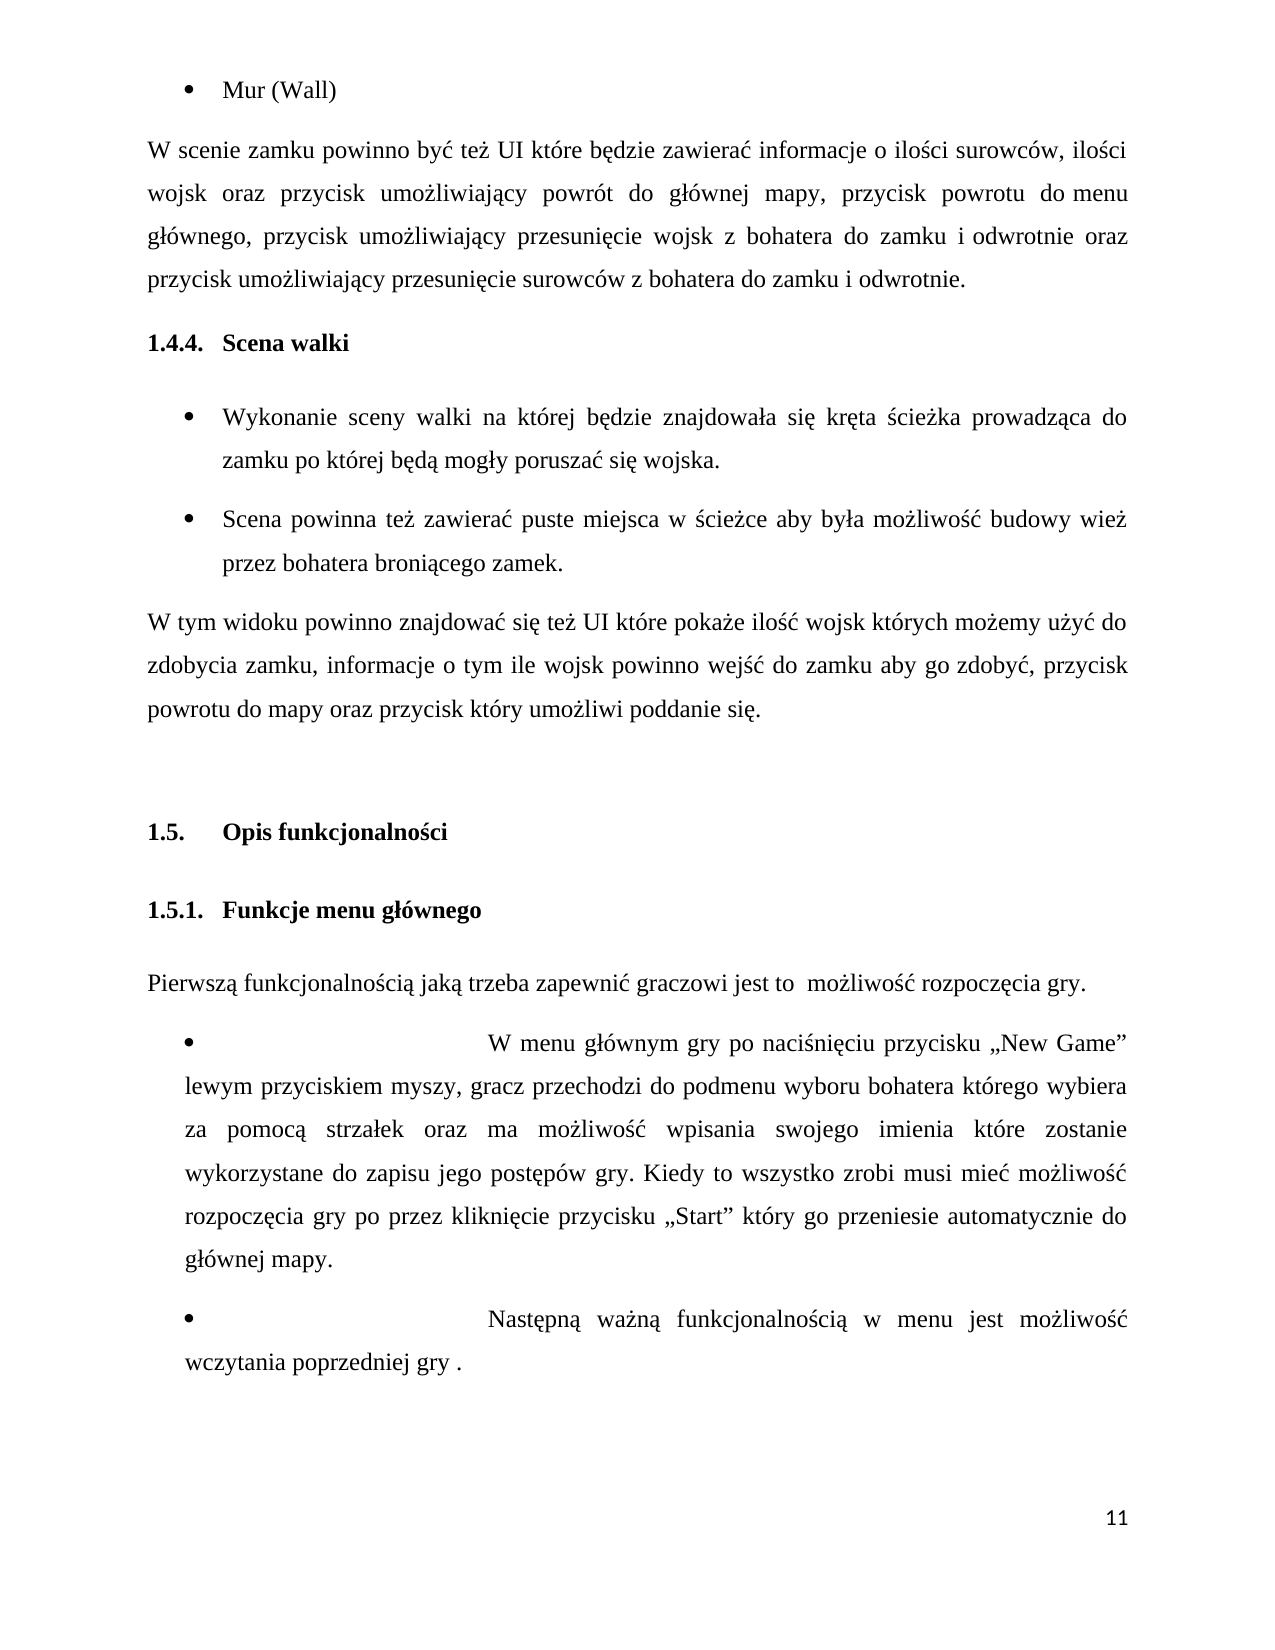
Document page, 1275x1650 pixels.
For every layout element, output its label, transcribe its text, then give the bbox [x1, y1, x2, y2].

list W menu głównym gry po naciśnięciu przycisku „New Game” lewym przyciskiem myszy, gracz przechodzi do podmenu wyboru bohatera którego wybiera za pomocą strzałek oraz ma możliwość wpisania swojego imienia które zostanie wykorzystane do zapisu jego postępów gry. Kiedy to wszystko zrobi musi mieć możliwość rozpoczęcia gry po przez kliknięcie przycisku „Start” który go przeniesie automatycznie do głównej mapy. [184, 1028, 1128, 1273]
text W tym widoku powinno znajdować się też UI które pokaże ilość wojsk których możemy użyć do zdobycia zamku, informacje o tym ile wojsk powinno wejść do zamku aby go zdobyć, przycisk powrotu do mapy oraz przycisk który umożliwi poddanie się. [147, 607, 1128, 722]
list Wykonanie sceny walki na której będzie znajdowała się kręta ścieżka prowadząca do zamku po której będą mogły poruszać się wojska. [184, 402, 1128, 473]
text Pierwszą funkcjonalnością jaką trzeba zapewnić graczowi jest to możliwość rozpoczęcia gry. [147, 968, 1128, 997]
list Scena powinna też zawierać puste miejsca w ścieżce aby była możliwość budowy wież przez bohatera broniącego zamek. [184, 504, 1128, 576]
list Opis funkcjonalności [147, 817, 1128, 846]
list Mur (Wall) [184, 75, 1128, 104]
list Następną ważną funkcjonalnością w menu jest możliwość wczytania poprzedniej gry . [184, 1304, 1128, 1376]
list Funkcje menu głównego [147, 895, 1128, 924]
list Scena walki [147, 328, 1128, 357]
text W scenie zamku powinno być też UI które będzie zawierać informacje o ilości surowców, ilości wojsk oraz przycisk umożliwiający powrót do głównej mapy, przycisk powrotu do menu głównego, przycisk umożliwiający przesunięcie wojsk z bohatera do zamku i odwrotnie oraz przycisk umożliwiający przesunięcie surowców z bohatera do zamku i odwrotnie. [147, 135, 1128, 293]
